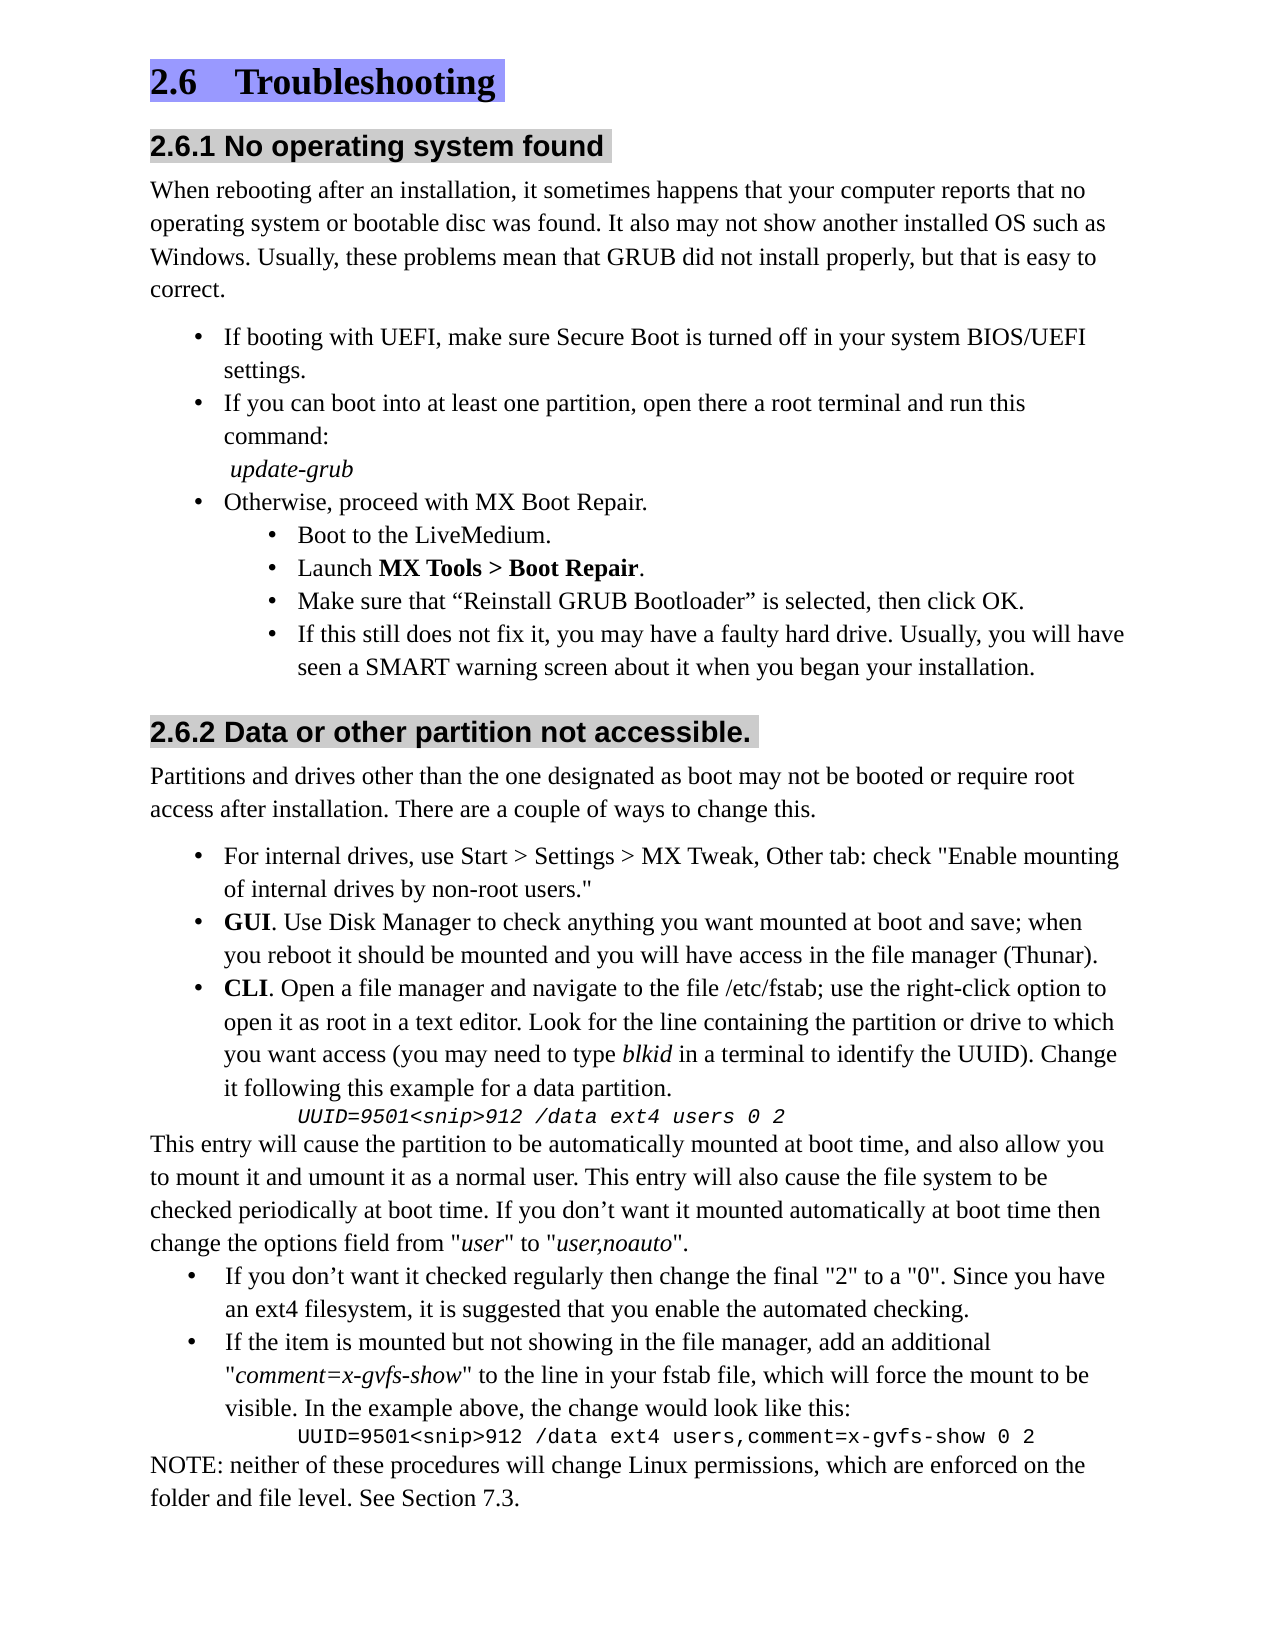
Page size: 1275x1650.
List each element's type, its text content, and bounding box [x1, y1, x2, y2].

list Otherwise, proceed with MX Boot Repair. [194, 487, 1125, 516]
list Make sure that “Reinstall GRUB Bootloader” is selected, then click OK. [268, 586, 1125, 615]
list update-grub [194, 454, 1125, 483]
list If you can boot into at least one partition, open there a root terminal and run this command: [194, 388, 1125, 450]
subtitle 2.6.1 No operating system found [612, 129, 1125, 163]
text When rebooting after an installation, it sometimes happens that your computer reports that no operating system or bootable disc was found. It also may not show another installed OS such as Windows. Usually, these problems mean that GRUB did not install properly, but that is easy to correct. [150, 176, 1125, 303]
subtitle 2.6.2 Data or other partition not accessible. [150, 714, 1125, 748]
list For internal drives, use Start > Settings > MX Tweak, Other tab: check "Enable mounting of internal drives by non-root users." [194, 841, 1125, 903]
text This entry will cause the partition to be automatically mounted at boot time, and also allow you to mount it and umount it as a normal user. This entry will also cause the file system to be checked periodically at boot time. If you don’t want it mounted automatically at boot time then change the options field from "user" to "user,noauto". [150, 1129, 1125, 1257]
text Partitions and drives other than the one designated as boot may not be booted or require root access after installation. There are a couple of ways to change this. [150, 761, 1125, 823]
list UUID=9501<snip>912 /data ext4 users 0 2 [268, 1106, 1125, 1129]
list Boot to the LiveMedium. [268, 520, 1125, 549]
list UUID=9501<snip>912 /data ext4 users,comment=x-gvfs-show 0 2 [268, 1426, 1125, 1450]
list If you don’t want it checked regularly then change the final "2" to a "0". Since you have an ext4 filesystem, it is suggested that you enable the automated checking. [187, 1261, 1125, 1323]
text NOTE: neither of these procedures will change Linux permissions, which are enforced on the folder and file level. See Section 7.3. [150, 1450, 1125, 1512]
subtitle 2.6 Troubleshooting [505, 59, 1125, 102]
list If booting with UEFI, make sure Secure Boot is turned off in your system BIOS/UEFI settings. [194, 322, 1125, 384]
list Launch MX Tools > Boot Repair. [268, 553, 1125, 582]
list If this still does not fix it, you may have a faulty hard drive. Usually, you will have seen a SMART warning screen about it when you began your installation. [268, 619, 1125, 681]
list CLI. Open a file manager and navigate to the file /etc/fstab; use the right-click option to open it as root in a text editor. Look for the line containing the partition or drive to which you want access (you may need to type blkid in a terminal to identify the UUID). Change it following this example for a data partition. [194, 973, 1125, 1101]
list If the item is mounted but not showing in the file manager, add an additional "comment=x-gvfs-show" to the line in your fstab file, which will force the mount to be visible. In the example above, the change would look like this: [187, 1327, 1125, 1422]
list GUI. Use Disk Manager to check anything you want mounted at boot and save; when you reboot it should be mounted and you will have access in the file manager (Thunar). [194, 907, 1125, 969]
